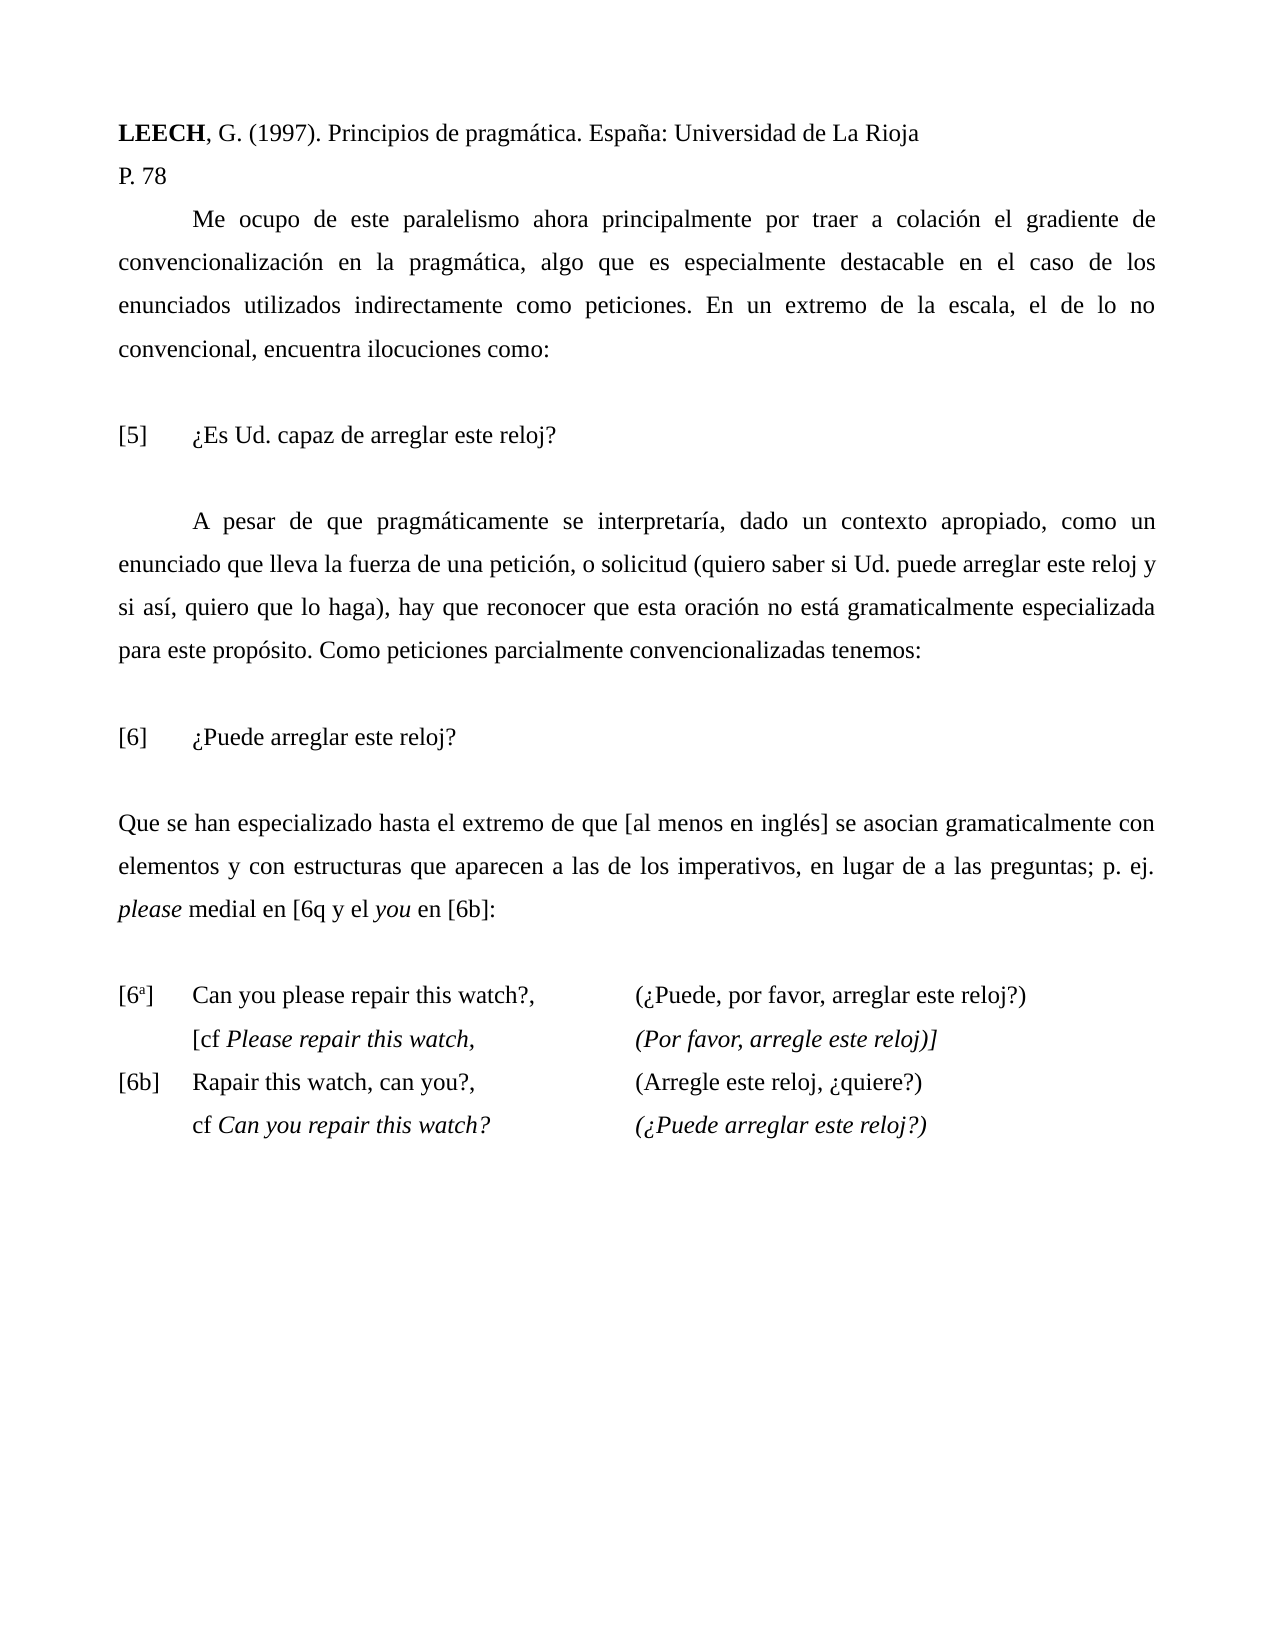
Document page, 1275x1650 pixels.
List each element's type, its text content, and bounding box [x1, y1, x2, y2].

text LEECH, G. (1997). Principios de pragmática. España: Universidad de La Rioja [118, 118, 1157, 147]
text [cf Please repair this watch, (Por favor, arregle este reloj)] [118, 1024, 1157, 1052]
text Que se han especializado hasta el extremo de que [al menos en inglés] se asocian gramaticalmente con elementos y con estructuras que aparecen a las de los imperativos, en lugar de a las preguntas; p. ej. please medial en [6q y el you en [6b]: [118, 808, 1157, 923]
text A pesar de que pragmáticamente se interpretaría, dado un contexto apropiado, como un enunciado que lleva la fuerza de una petición, o solicitud (quiero saber si Ud. puede arreglar este reloj y si así, quiero que lo haga), hay que reconocer que esta oración no está gramaticalmente especializada para este propósito. Como peticiones parcialmente convencionalizadas tenemos: [118, 506, 1157, 664]
text cf Can you repair this watch? (¿Puede arreglar este reloj?) [118, 1110, 1157, 1139]
text Me ocupo de este paralelismo ahora principalmente por traer a colación el gradiente de convencionalización en la pragmática, algo que es especialmente destacable en el caso de los enunciados utilizados indirectamente como peticiones. En un extremo de la escala, el de lo no convencional, encuentra ilocuciones como: [118, 204, 1157, 362]
text P. 78 [118, 161, 1157, 190]
text [5] ¿Es Ud. capaz de arreglar este reloj? [118, 420, 1157, 449]
text [6b] Rapair this watch, can you?, (Arregle este reloj, ¿quiere?) [118, 1067, 1157, 1096]
text [6a] Can you please repair this watch?, (¿Puede, por favor, arreglar este reloj?) [118, 981, 1157, 1009]
text [6] ¿Puede arreglar este reloj? [118, 722, 1157, 751]
